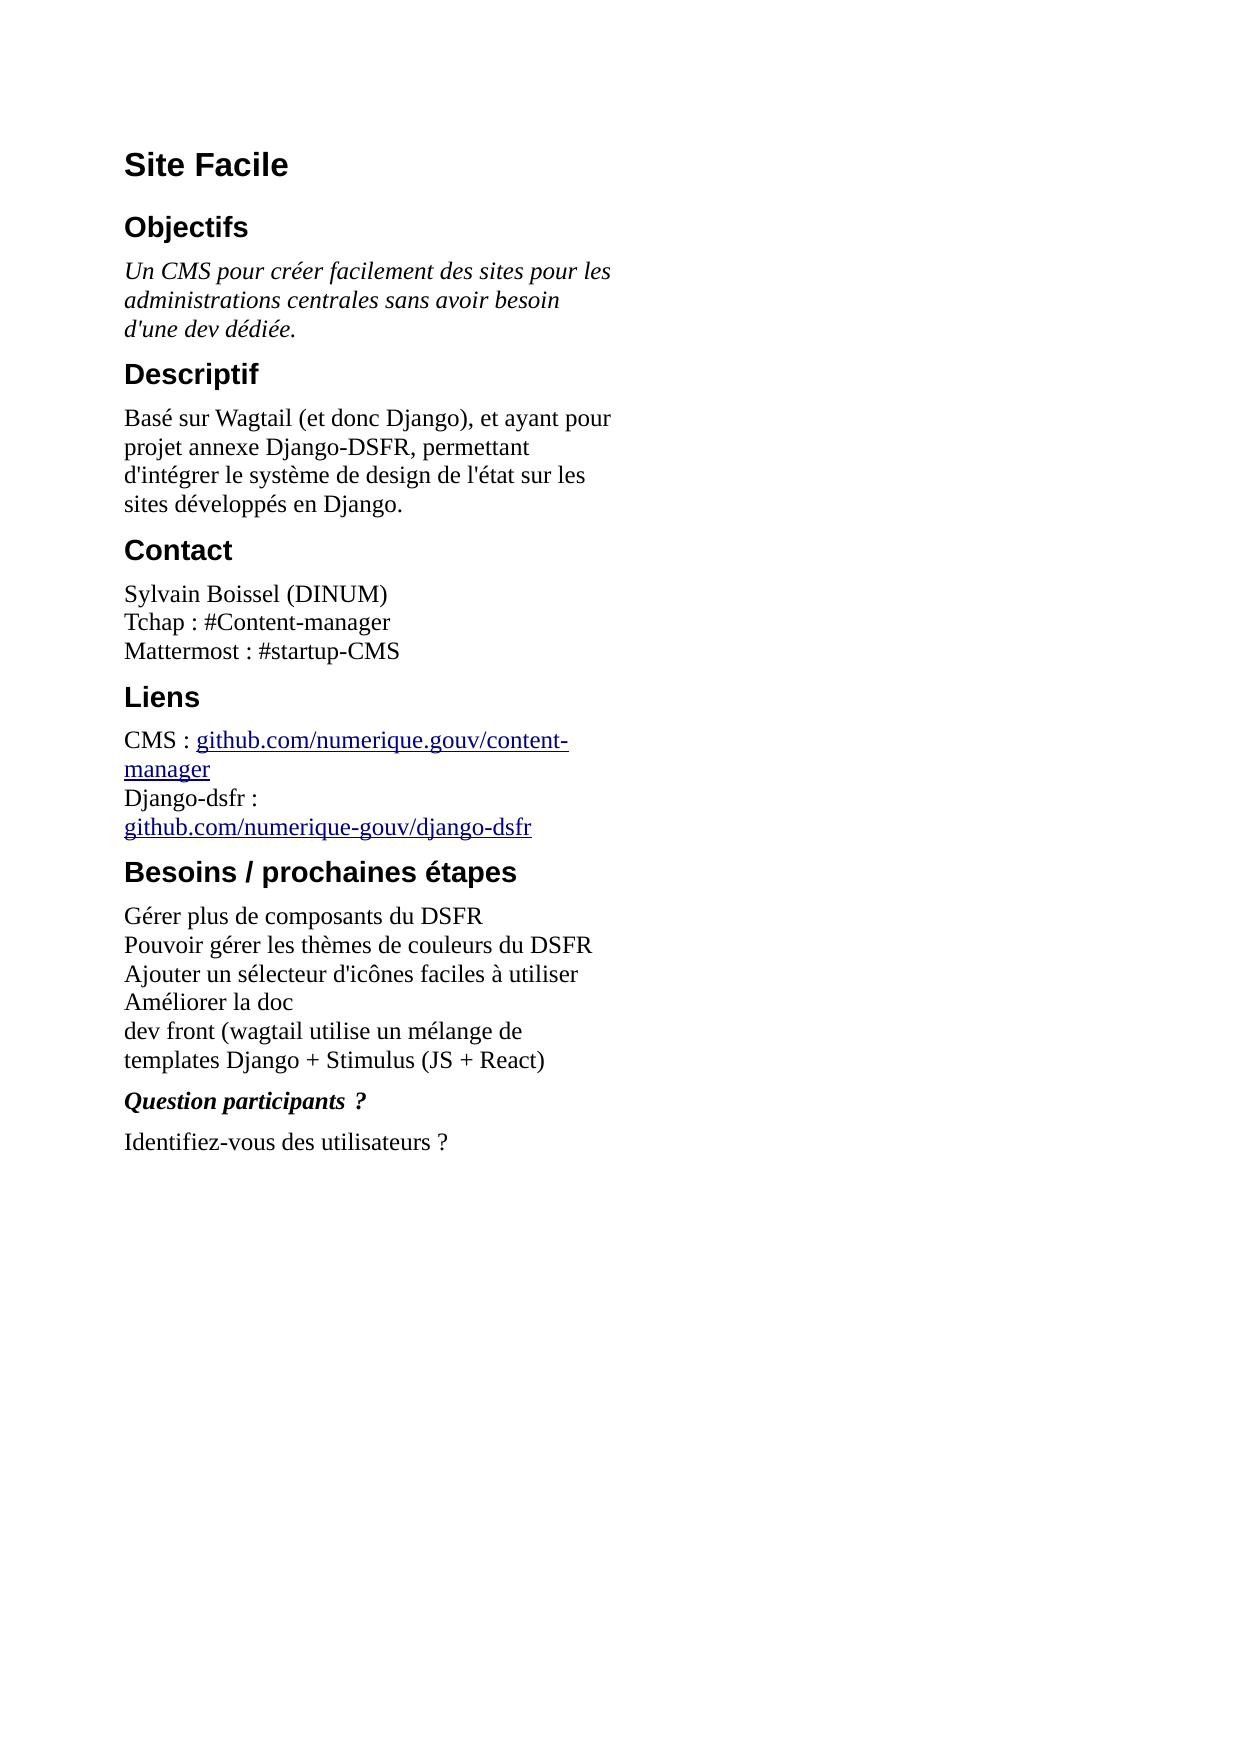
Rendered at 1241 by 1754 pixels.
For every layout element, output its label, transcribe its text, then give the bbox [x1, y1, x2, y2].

table_header Site Facile Objectifs Un CMS pour créer facilement des sites pour les administrations centrales sans avoir besoin d'une dev dédiée. Descriptif Basé sur Wagtail (et donc Django), et ayant pour projet annexe Django-DSFR, permettant d'intégrer le système de design de l'état sur les sites développés en Django. Contact Sylvain Boissel (DINUM) Tchap : #Content-manager Mattermost : #startup-CMS Liens CMS : github.com/numerique.gouv/content-manager Django-dsfr : github.com/numerique-gouv/django-dsfr Besoins / prochaines étapes Gérer plus de composants du DSFR Pouvoir gérer les thèmes de couleurs du DSFR Ajouter un sélecteur d'icônes faciles à utiliser Améliorer la doc dev front (wagtail utilise un mélange de templates Django + Stimulus (JS + React) Question participants ? Identifiez-vous des utilisateurs ? [118, 118, 620, 1162]
table_header [620, 118, 1122, 1162]
